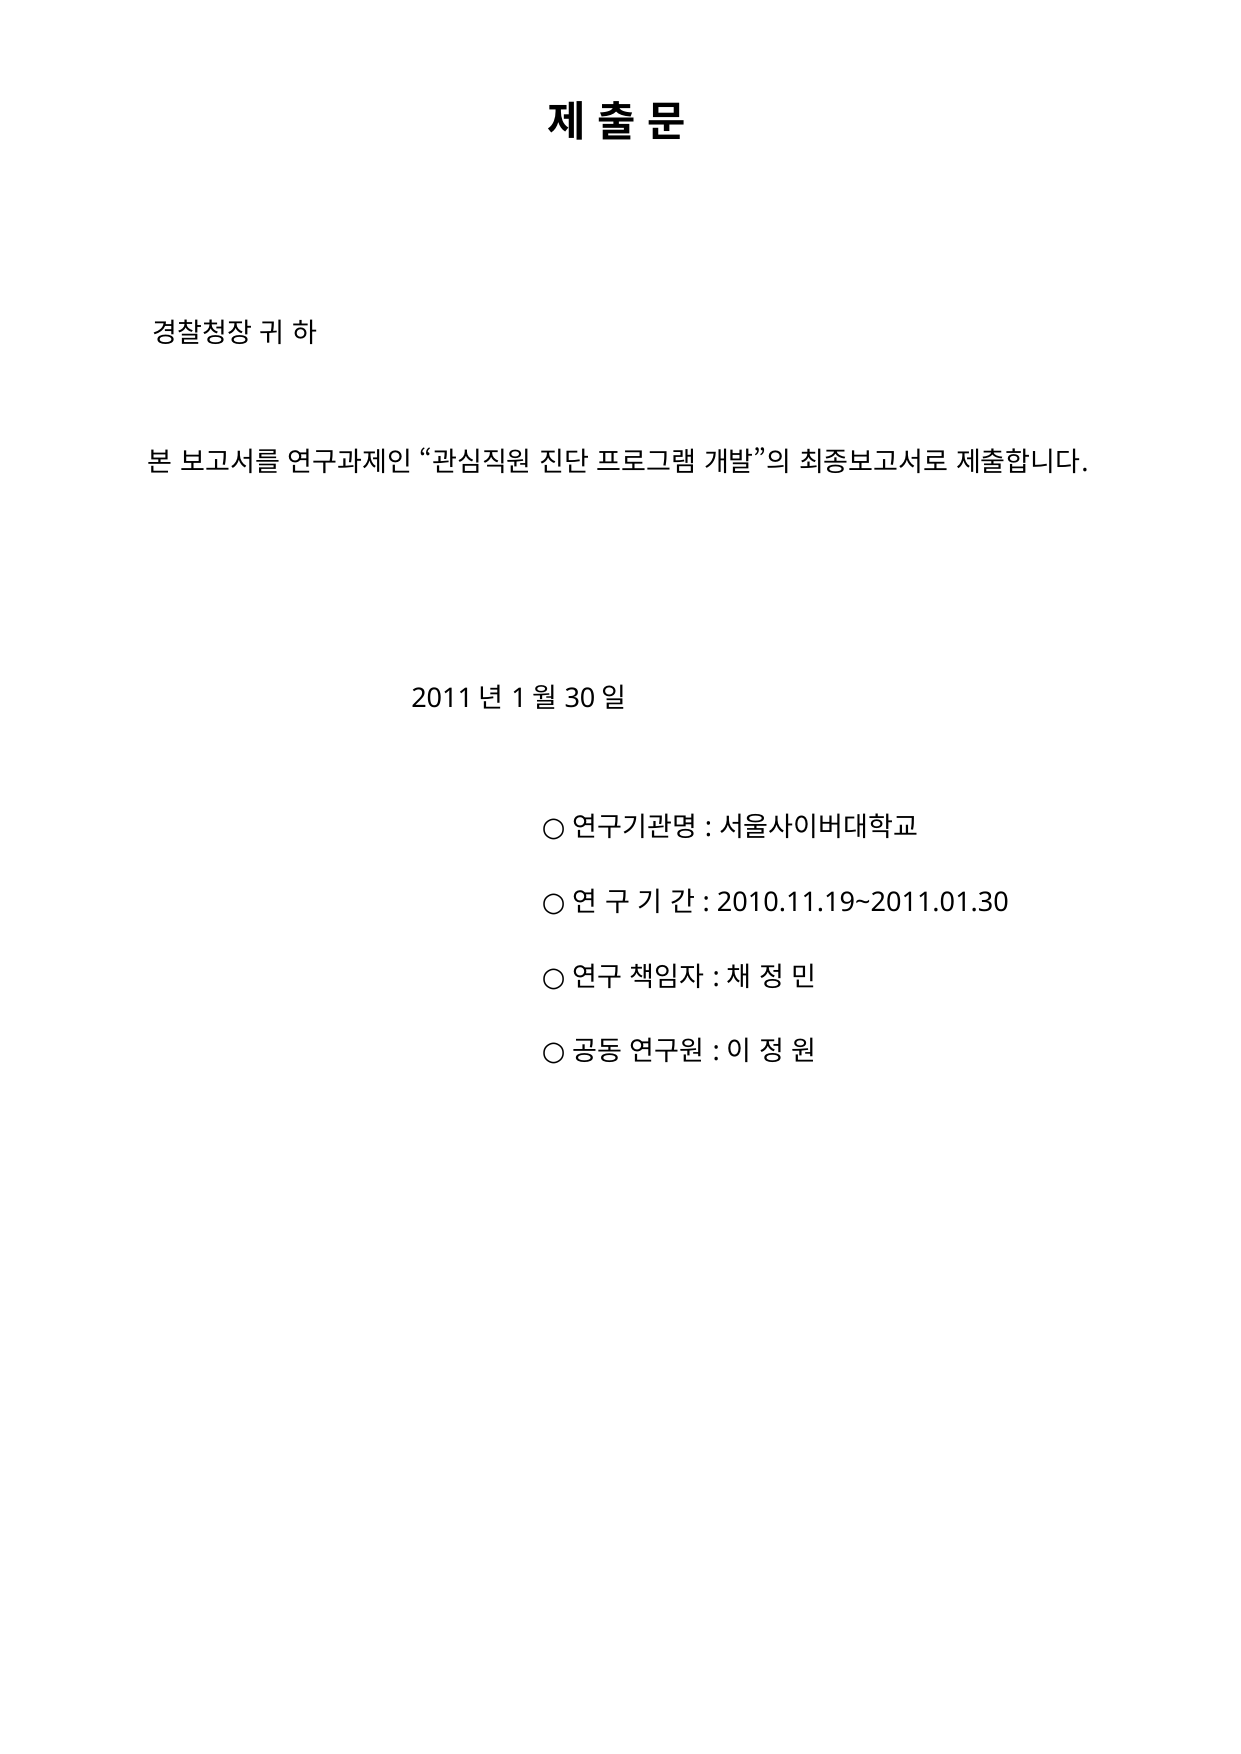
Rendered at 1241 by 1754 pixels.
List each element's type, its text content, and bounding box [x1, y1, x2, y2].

text 본 보고서를 연구과제인 “관심직원 진단 프로그램 개발”의 최종보고서로 제출합니다. [148, 439, 1093, 479]
text 2011년 1월 30일 [152, 676, 884, 716]
text ○ 공동 연구원 : 이 정 원 [542, 1029, 1093, 1069]
text ○ 연구 책임자 : 채 정 민 [542, 954, 1093, 994]
text ○ 연구기관명 : 서울사이버대학교 [542, 805, 1093, 844]
text ○ 연 구 기 간 : 2010.11.19~2011.01.30 [542, 880, 1093, 919]
text 경찰청장 귀 하 [152, 311, 1093, 350]
text 제 출 문 [152, 88, 1093, 149]
